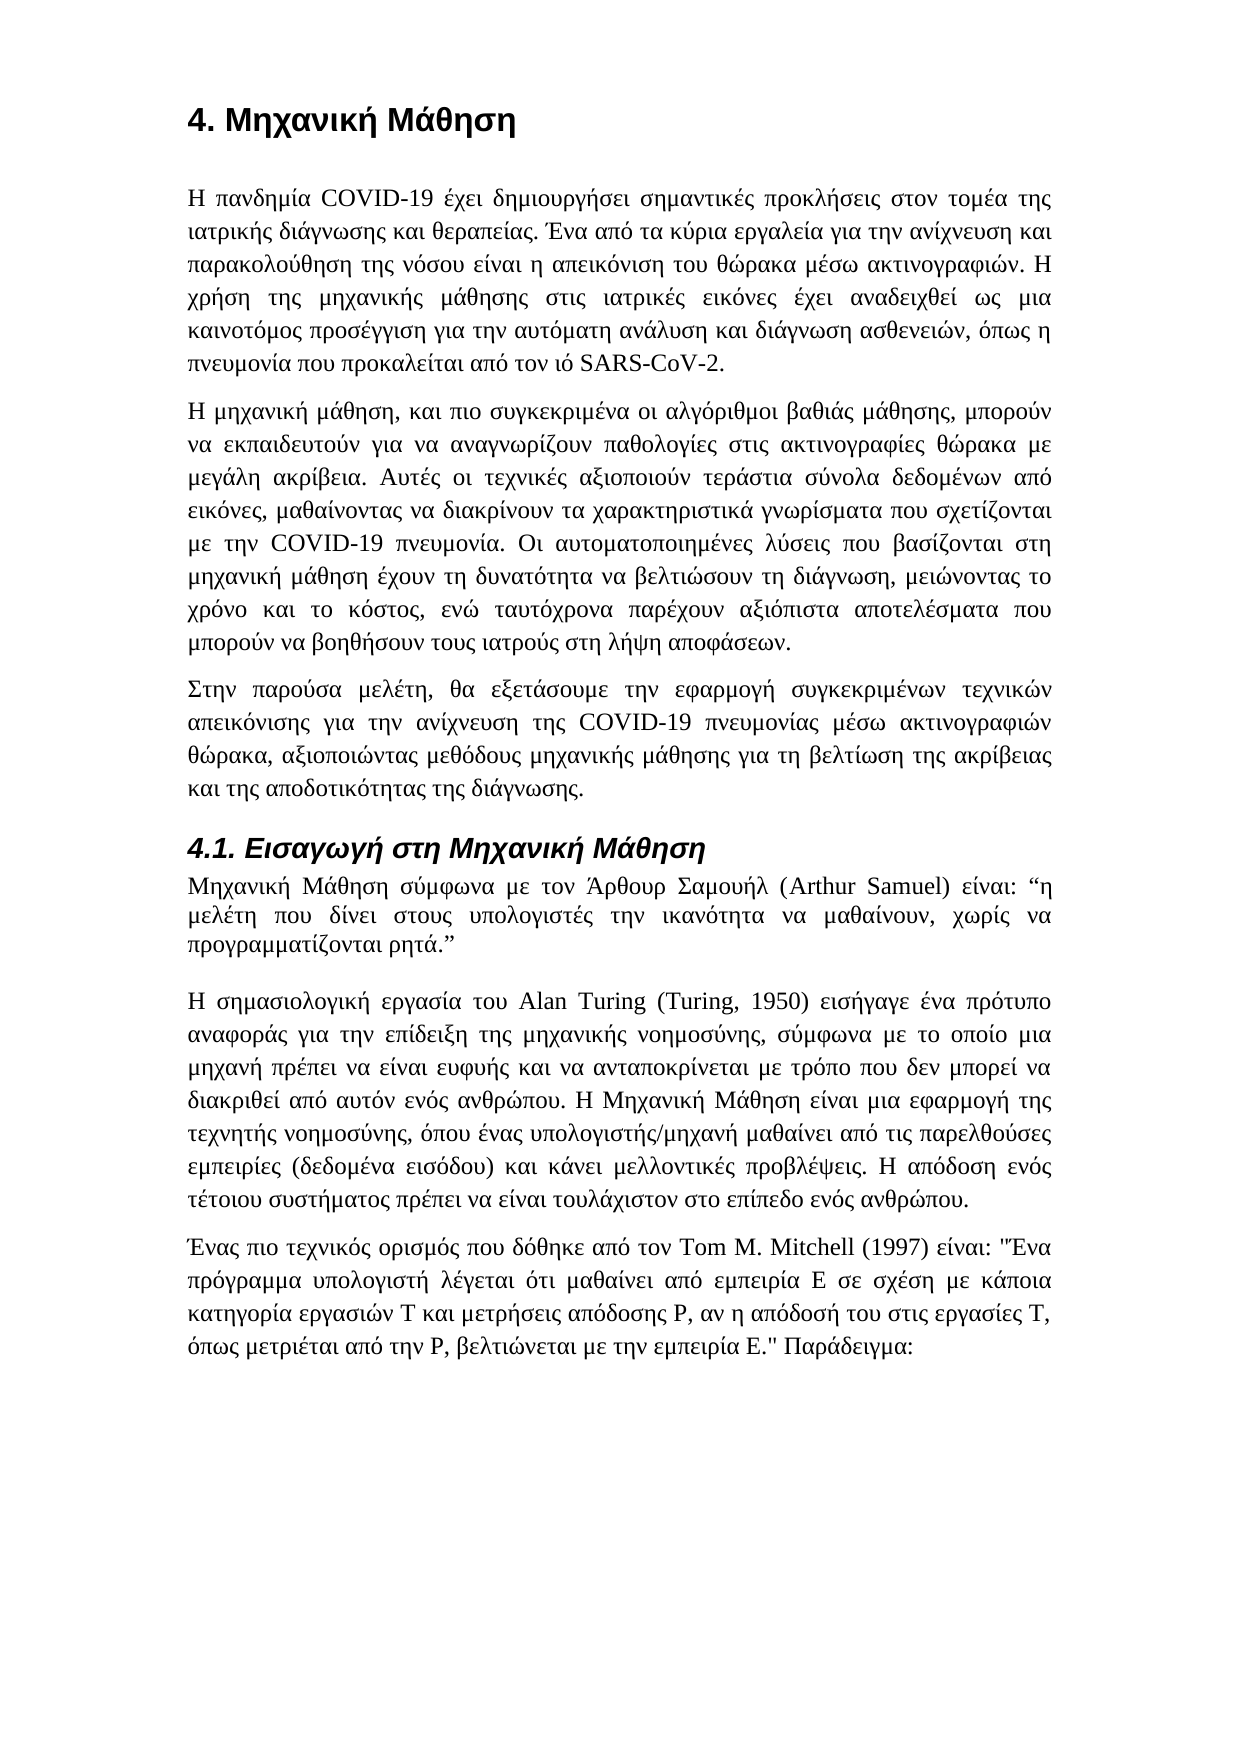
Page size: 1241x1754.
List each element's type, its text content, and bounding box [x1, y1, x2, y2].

subtitle 4. Μηχανική Μάθηση [187, 100, 1053, 138]
text Η μηχανική μάθηση, και πιο συγκεκριμένα οι αλγόριθμοι βαθιάς μάθησης, μπορούν να εκπαιδευτούν για να αναγνωρίζουν παθολογίες στις ακτινογραφίες θώρακα με μεγάλη ακρίβεια. Αυτές οι τεχνικές αξιοποιούν τεράστια σύνολα δεδομένων από εικόνες, μαθαίνοντας να διακρίνουν τα χαρακτηριστικά γνωρίσματα που σχετίζονται με την COVID-19 πνευμονία. Οι αυτοματοποιημένες λύσεις που βασίζονται στη μηχανική μάθηση έχουν τη δυνατότητα να βελτιώσουν τη διάγνωση, μειώνοντας το χρόνο και το κόστος, ενώ ταυτόχρονα παρέχουν αξιόπιστα αποτελέσματα που μπορούν να βοηθήσουν τους ιατρούς στη λήψη αποφάσεων. [187, 396, 1053, 656]
text Η σημασιολογική εργασία του Alan Turing (Turing, 1950) εισήγαγε ένα πρότυπο αναφοράς για την επίδειξη της μηχανικής νοημοσύνης, σύμφωνα με το οποίο μια μηχανή πρέπει να είναι ευφυής και να ανταποκρίνεται με τρόπο που δεν μπορεί να διακριθεί από αυτόν ενός ανθρώπου. Η Μηχανική Μάθηση είναι μια εφαρμογή της τεχνητής νοημοσύνης, όπου ένας υπολογιστής/μηχανή μαθαίνει από τις παρελθούσες εμπειρίες (δεδομένα εισόδου) και κάνει μελλοντικές προβλέψεις. Η απόδοση ενός τέτοιου συστήματος πρέπει να είναι τουλάχιστον στο επίπεδο ενός ανθρώπου. [187, 986, 1053, 1213]
text Στην παρούσα μελέτη, θα εξετάσουμε την εφαρμογή συγκεκριμένων τεχνικών απεικόνισης για την ανίχνευση της COVID-19 πνευμονίας μέσω ακτινογραφιών θώρακα, αξιοποιώντας μεθόδους μηχανικής μάθησης για τη βελτίωση της ακρίβειας και της αποδοτικότητας της διάγνωσης. [187, 674, 1053, 802]
text Μηχανική Μάθηση σύμφωνα με τον Άρθουρ Σαμουήλ (Arthur Samuel) είναι: “η μελέτη που δίνει στους υπολογιστές την ικανότητα να μαθαίνουν, χωρίς να προγραμματίζονται ρητά.” [187, 871, 1053, 958]
subtitle 4.1. Εισαγωγή στη Μηχανική Μάθηση [187, 832, 1053, 865]
text Ένας πιο τεχνικός ορισμός που δόθηκε από τον Tom M. Mitchell (1997) είναι: "Ένα πρόγραμμα υπολογιστή λέγεται ότι μαθαίνει από εμπειρία Ε σε σχέση με κάποια κατηγορία εργασιών Τ και μετρήσεις απόδοσης P, αν η απόδοσή του στις εργασίες Τ, όπως μετριέται από την P, βελτιώνεται με την εμπειρία Ε." Παράδειγμα: [187, 1232, 1053, 1360]
text Η πανδημία COVID-19 έχει δημιουργήσει σημαντικές προκλήσεις στον τομέα της ιατρικής διάγνωσης και θεραπείας. Ένα από τα κύρια εργαλεία για την ανίχνευση και παρακολούθηση της νόσου είναι η απεικόνιση του θώρακα μέσω ακτινογραφιών. Η χρήση της μηχανικής μάθησης στις ιατρικές εικόνες έχει αναδειχθεί ως μια καινοτόμος προσέγγιση για την αυτόματη ανάλυση και διάγνωση ασθενειών, όπως η πνευμονία που προκαλείται από τον ιό SARS-CoV-2. [187, 183, 1053, 377]
